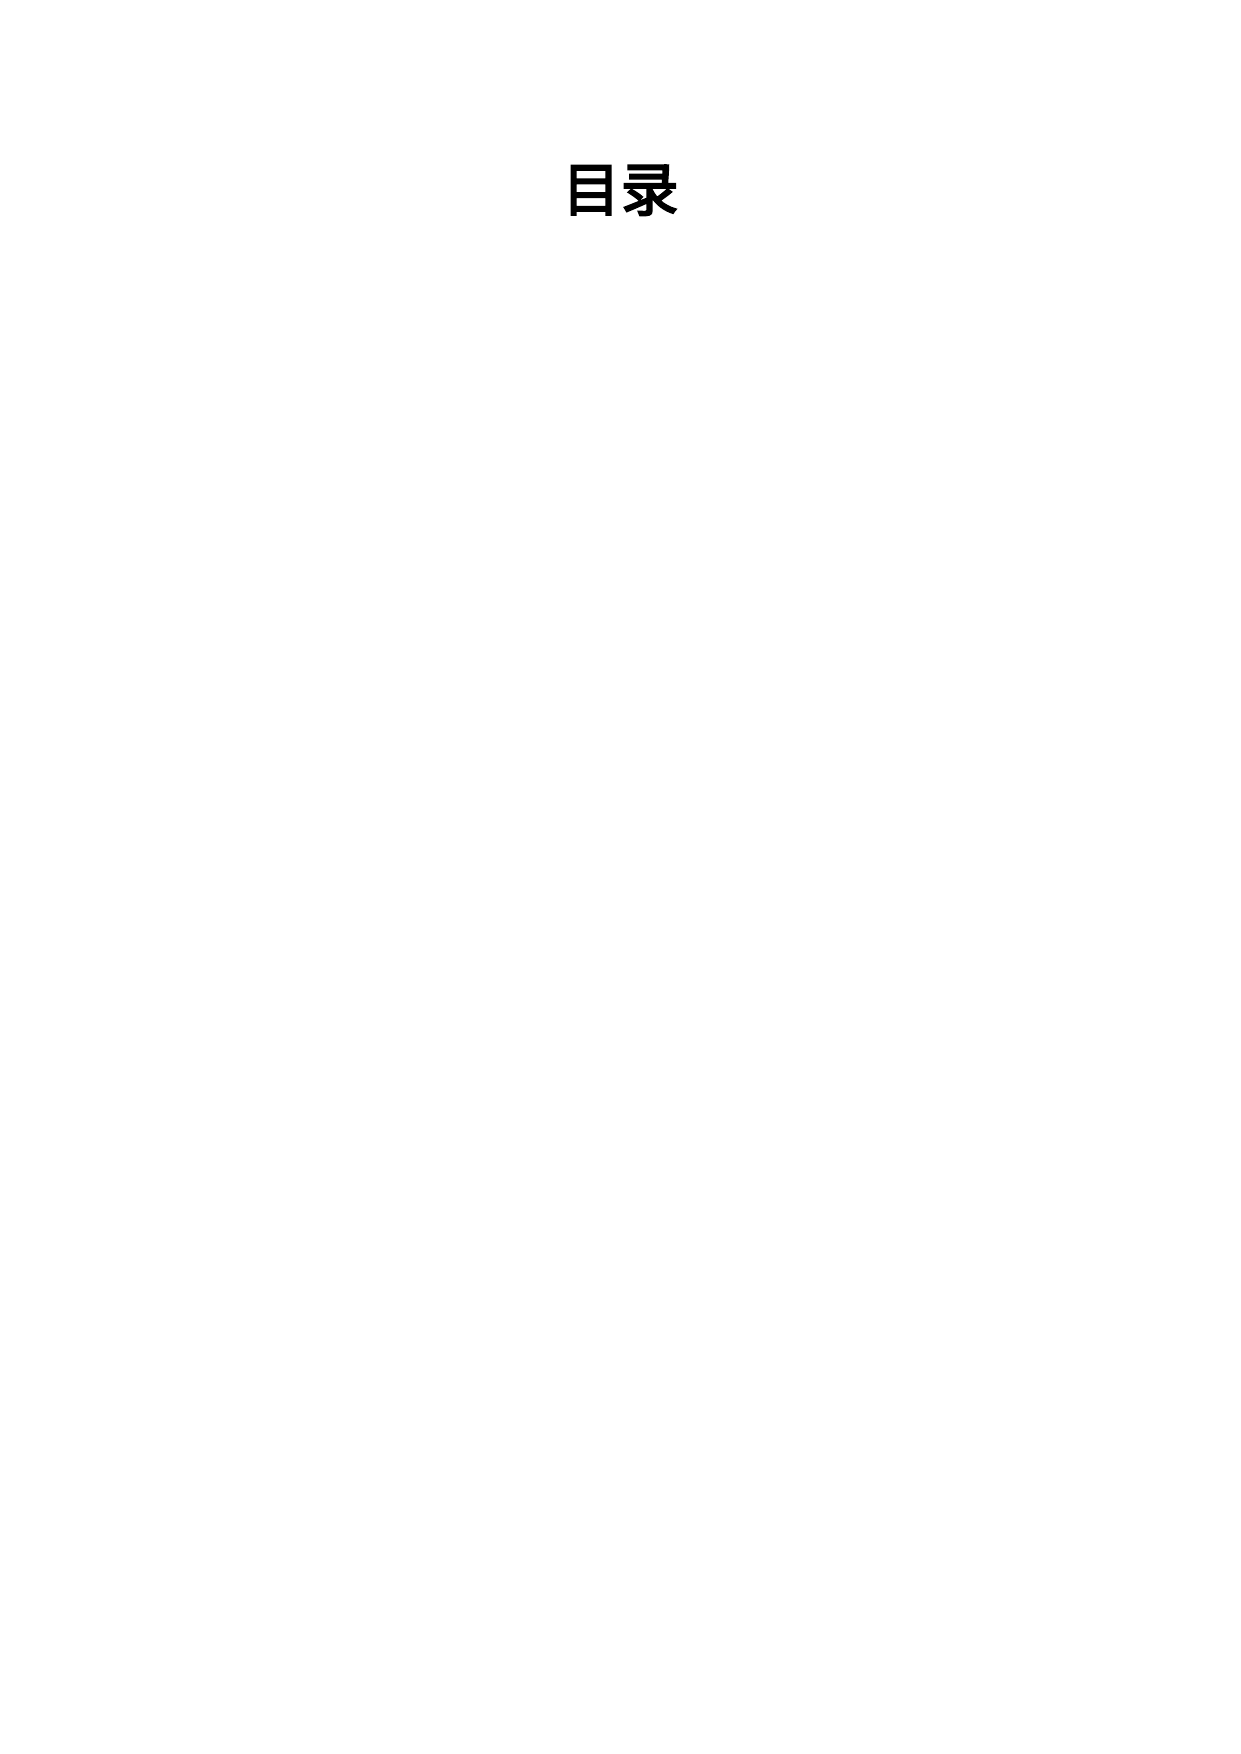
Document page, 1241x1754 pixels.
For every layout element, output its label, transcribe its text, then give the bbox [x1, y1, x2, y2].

title 目录 [118, 143, 1122, 229]
